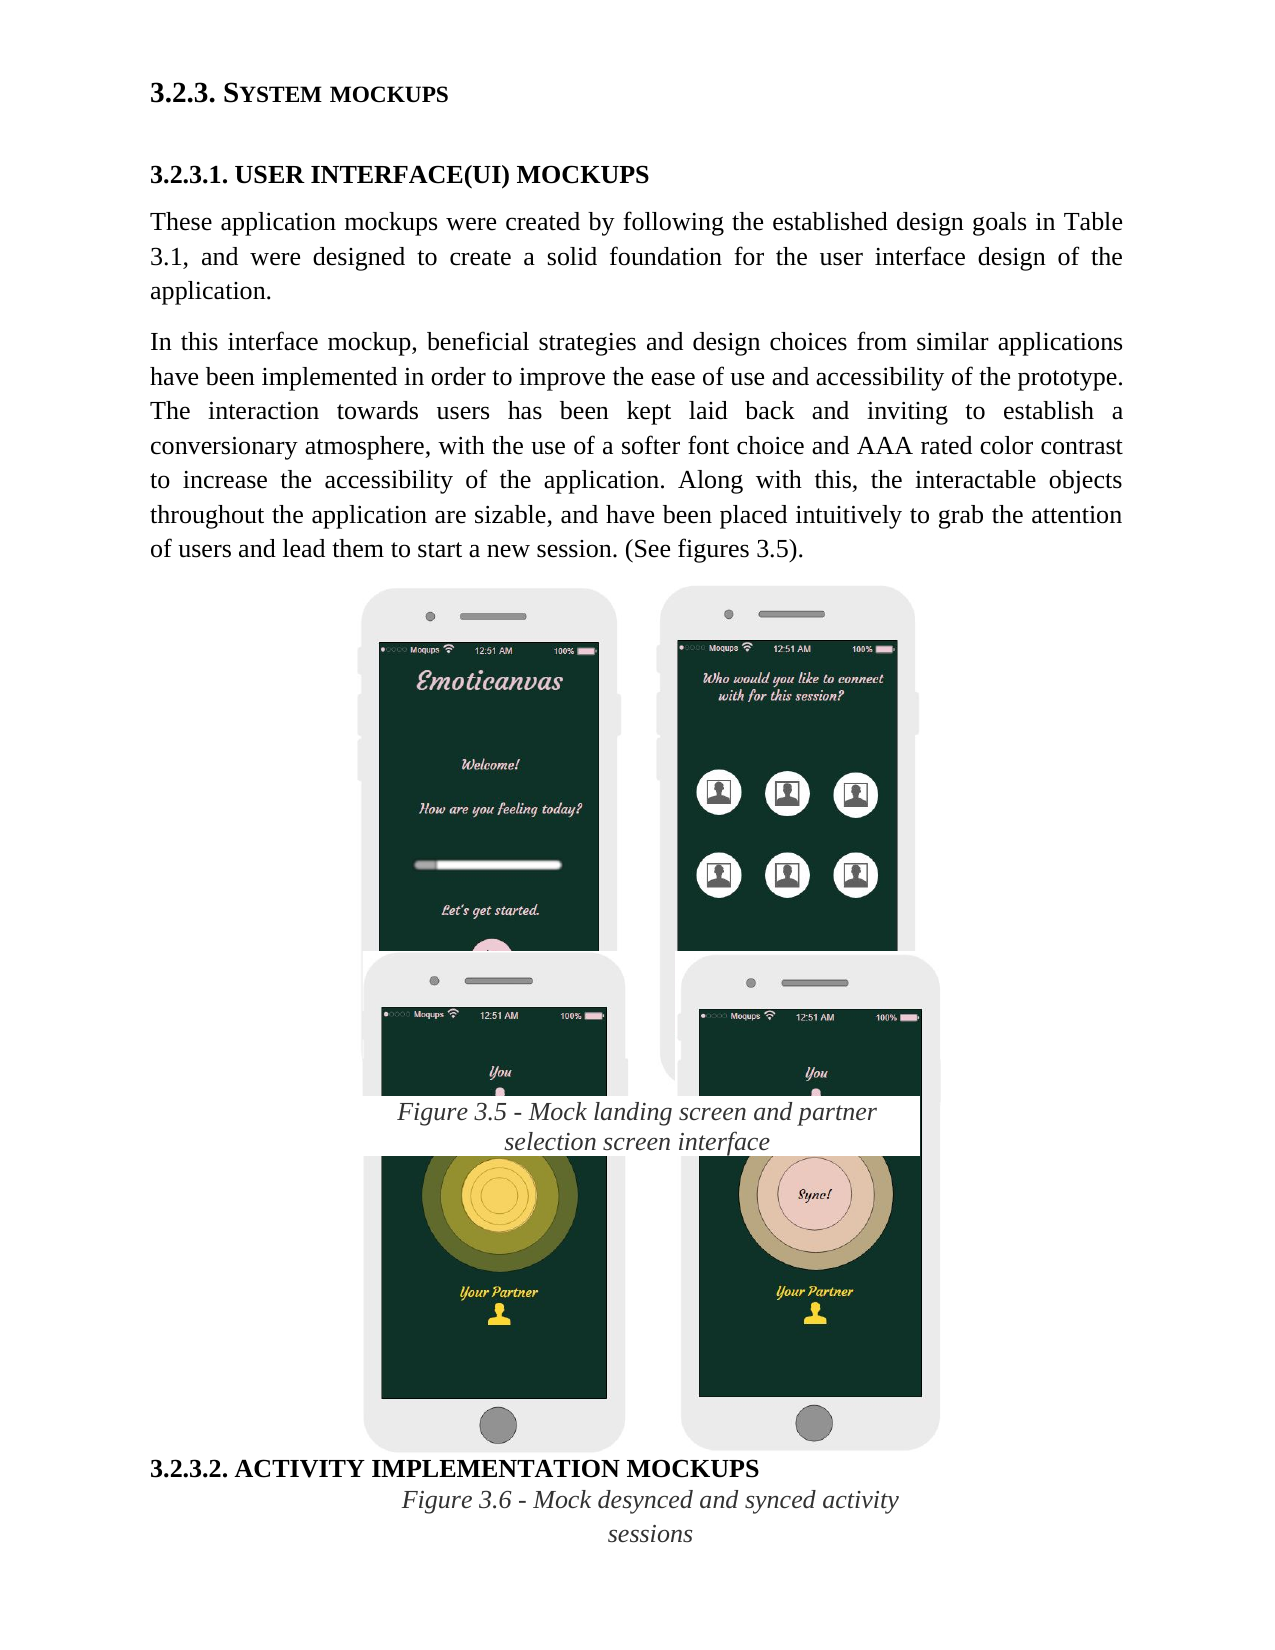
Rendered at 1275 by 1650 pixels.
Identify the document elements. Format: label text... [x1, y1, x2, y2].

text [150, 716, 356, 815]
text Figure 3.5 - Mock landing screen and partner selection screen interface [357, 1096, 920, 1156]
subtitle [920, 669, 1125, 716]
subtitle 3.2.3.2. Activity implementation mockups [150, 815, 1125, 1483]
text [362, 1548, 941, 1590]
text Figure 3.6 - Mock desynced and synced activity sessions [362, 1484, 941, 1548]
subtitle [623, 669, 654, 716]
text These application mockups were created by following the established design goals in Table 3.1, and were designed to create a solid foundation for the user interface design of the application. [150, 206, 1125, 305]
text [920, 716, 1125, 815]
text In this interface mockup, beneficial strategies and design choices from similar applications have been implemented in order to improve the ease of use and accessibility of the prototype. The interaction towards users has been kept laid back and inviting to establish a conversionary atmosphere, with the use of a softer font choice and AAA rated color contrast to increase the accessibility of the application. Along with this, the interactable objects throughout the application are sizable, and have been placed intuitively to grab the attention of users and lead them to start a new session. (See figures 3.5). [150, 326, 1125, 563]
subtitle [150, 669, 356, 716]
subtitle 3.2.3.1. User interface(UI) mockups [150, 159, 1125, 189]
subtitle 3.2.3. System mockups [150, 75, 1125, 108]
